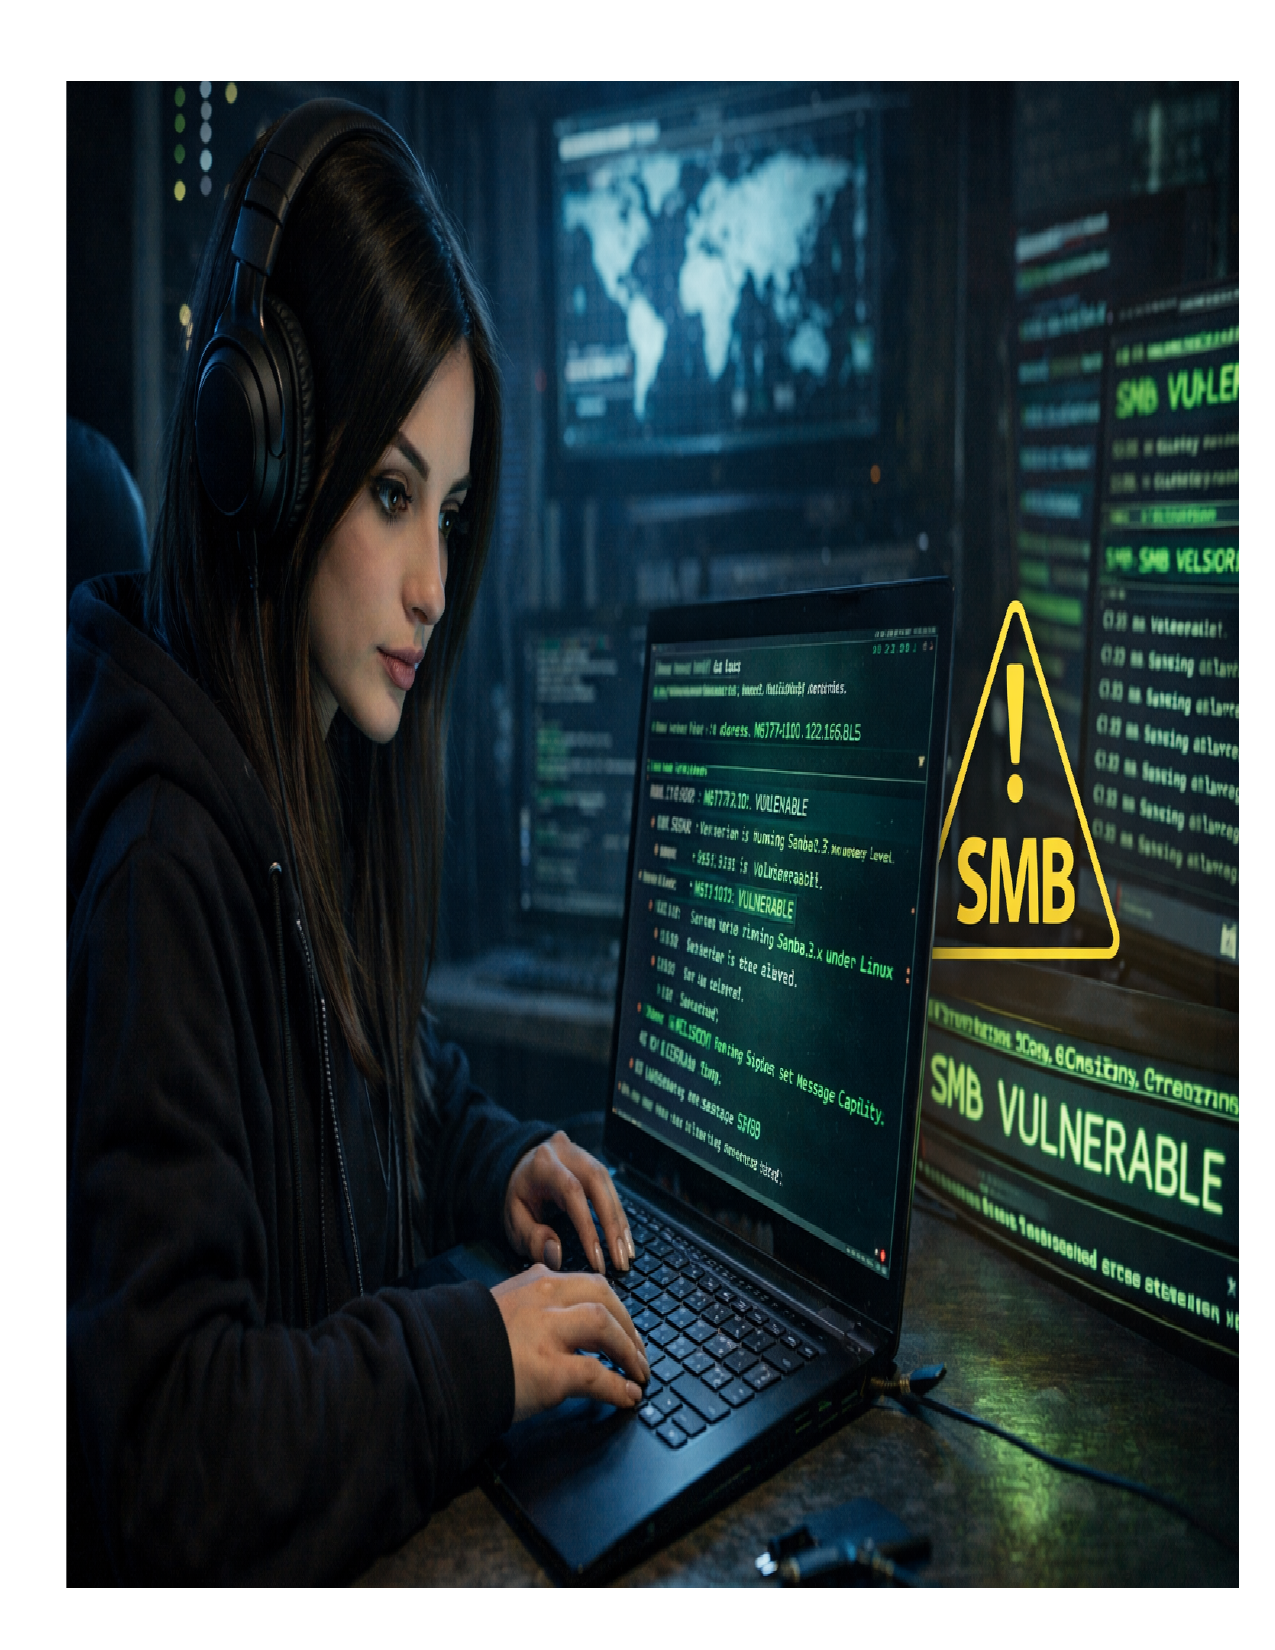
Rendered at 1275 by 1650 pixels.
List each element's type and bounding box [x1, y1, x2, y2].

picture [66, 81, 1239, 1588]
